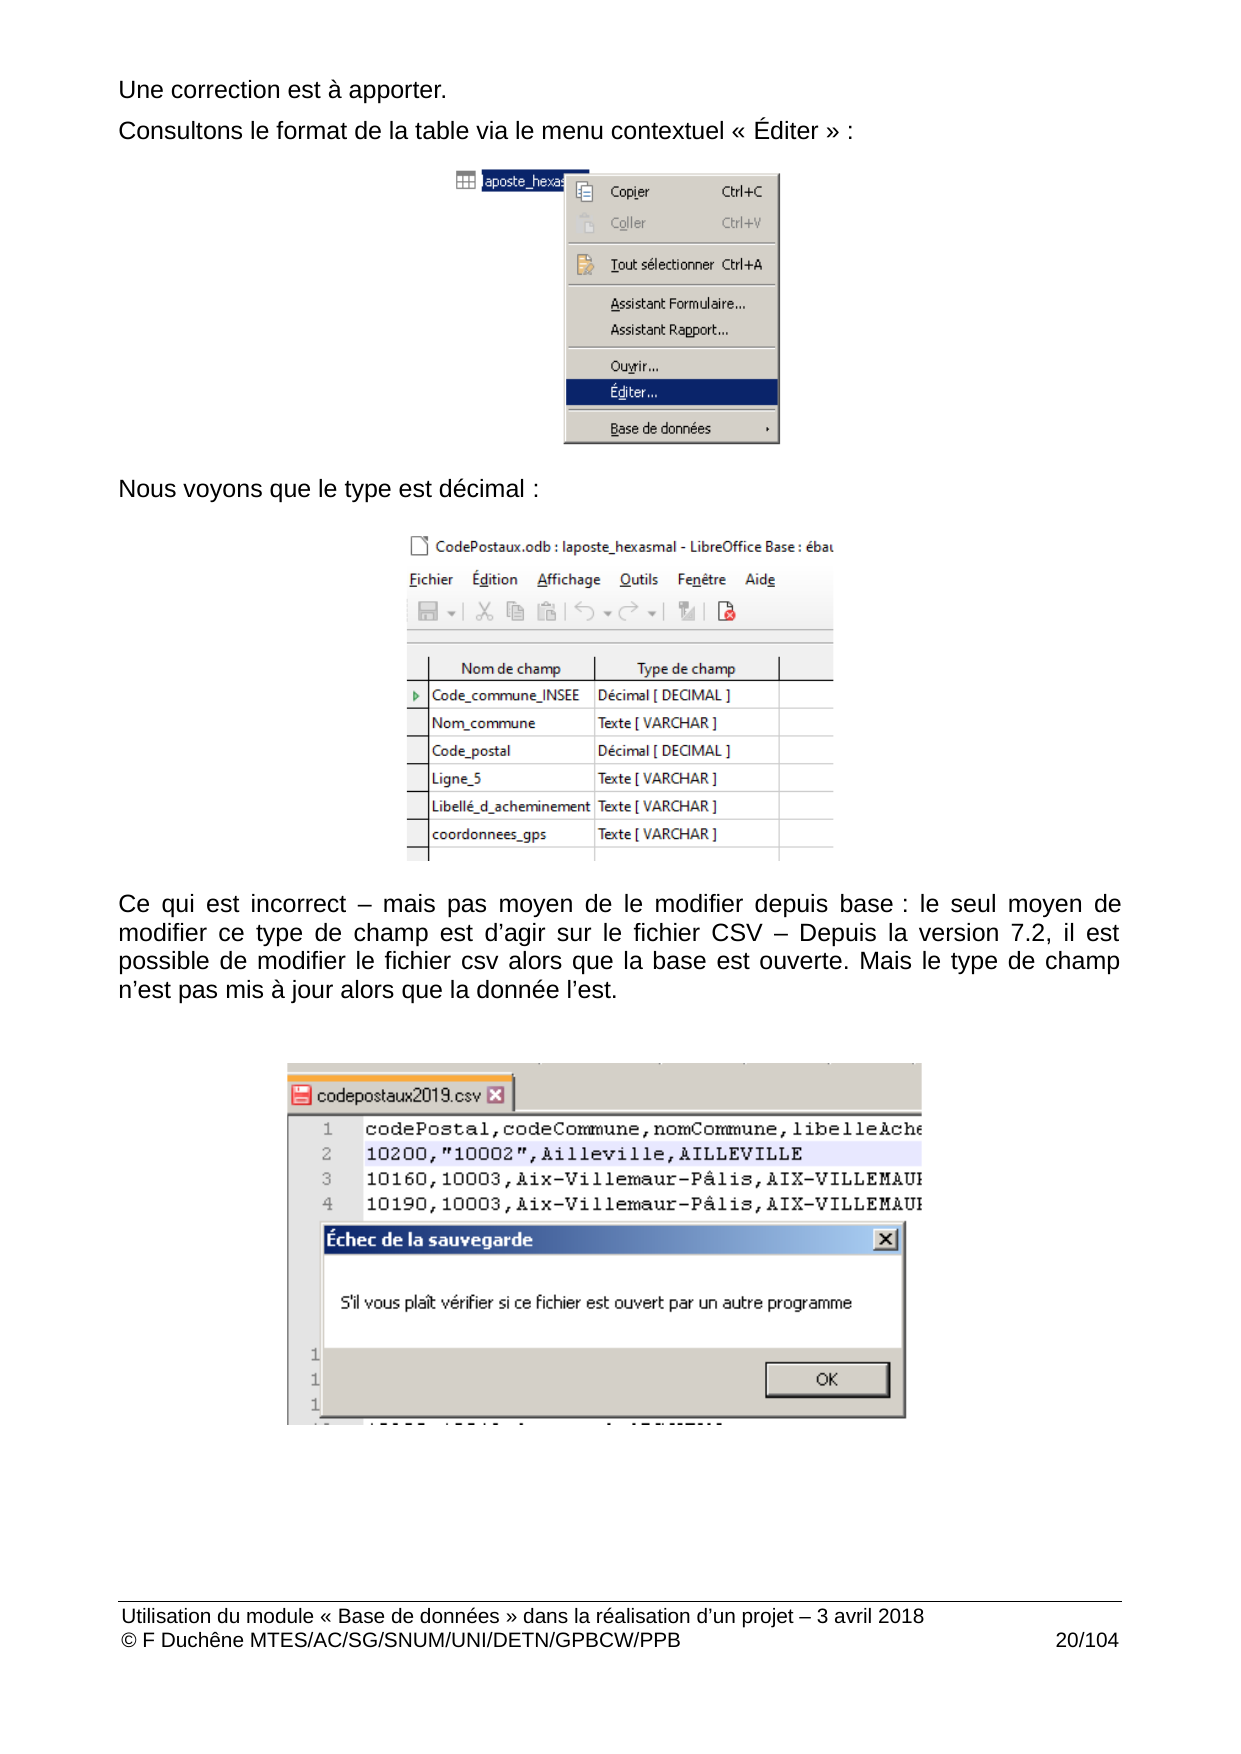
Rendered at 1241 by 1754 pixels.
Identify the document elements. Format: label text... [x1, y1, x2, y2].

text Nous voyons que le type est décimal : [118, 474, 1122, 502]
text Une correction est à apporter. [118, 75, 1122, 104]
picture [406, 535, 834, 861]
text Ce qui est incorrect – mais pas moyen de le modifier depuis base : le seul moyen de modifier ce type de champ est d’agir sur le fichier CSV – Depuis la version 7.2, il est possible de modifier le fichier csv alors que la base est ouverte. Mais le type de champ n’est pas mis à jour alors que la donnée l’est. [118, 889, 1122, 1004]
picture [287, 1063, 922, 1425]
text Consultons le format de la table via le menu contextuel « Éditer » : [118, 116, 1122, 145]
